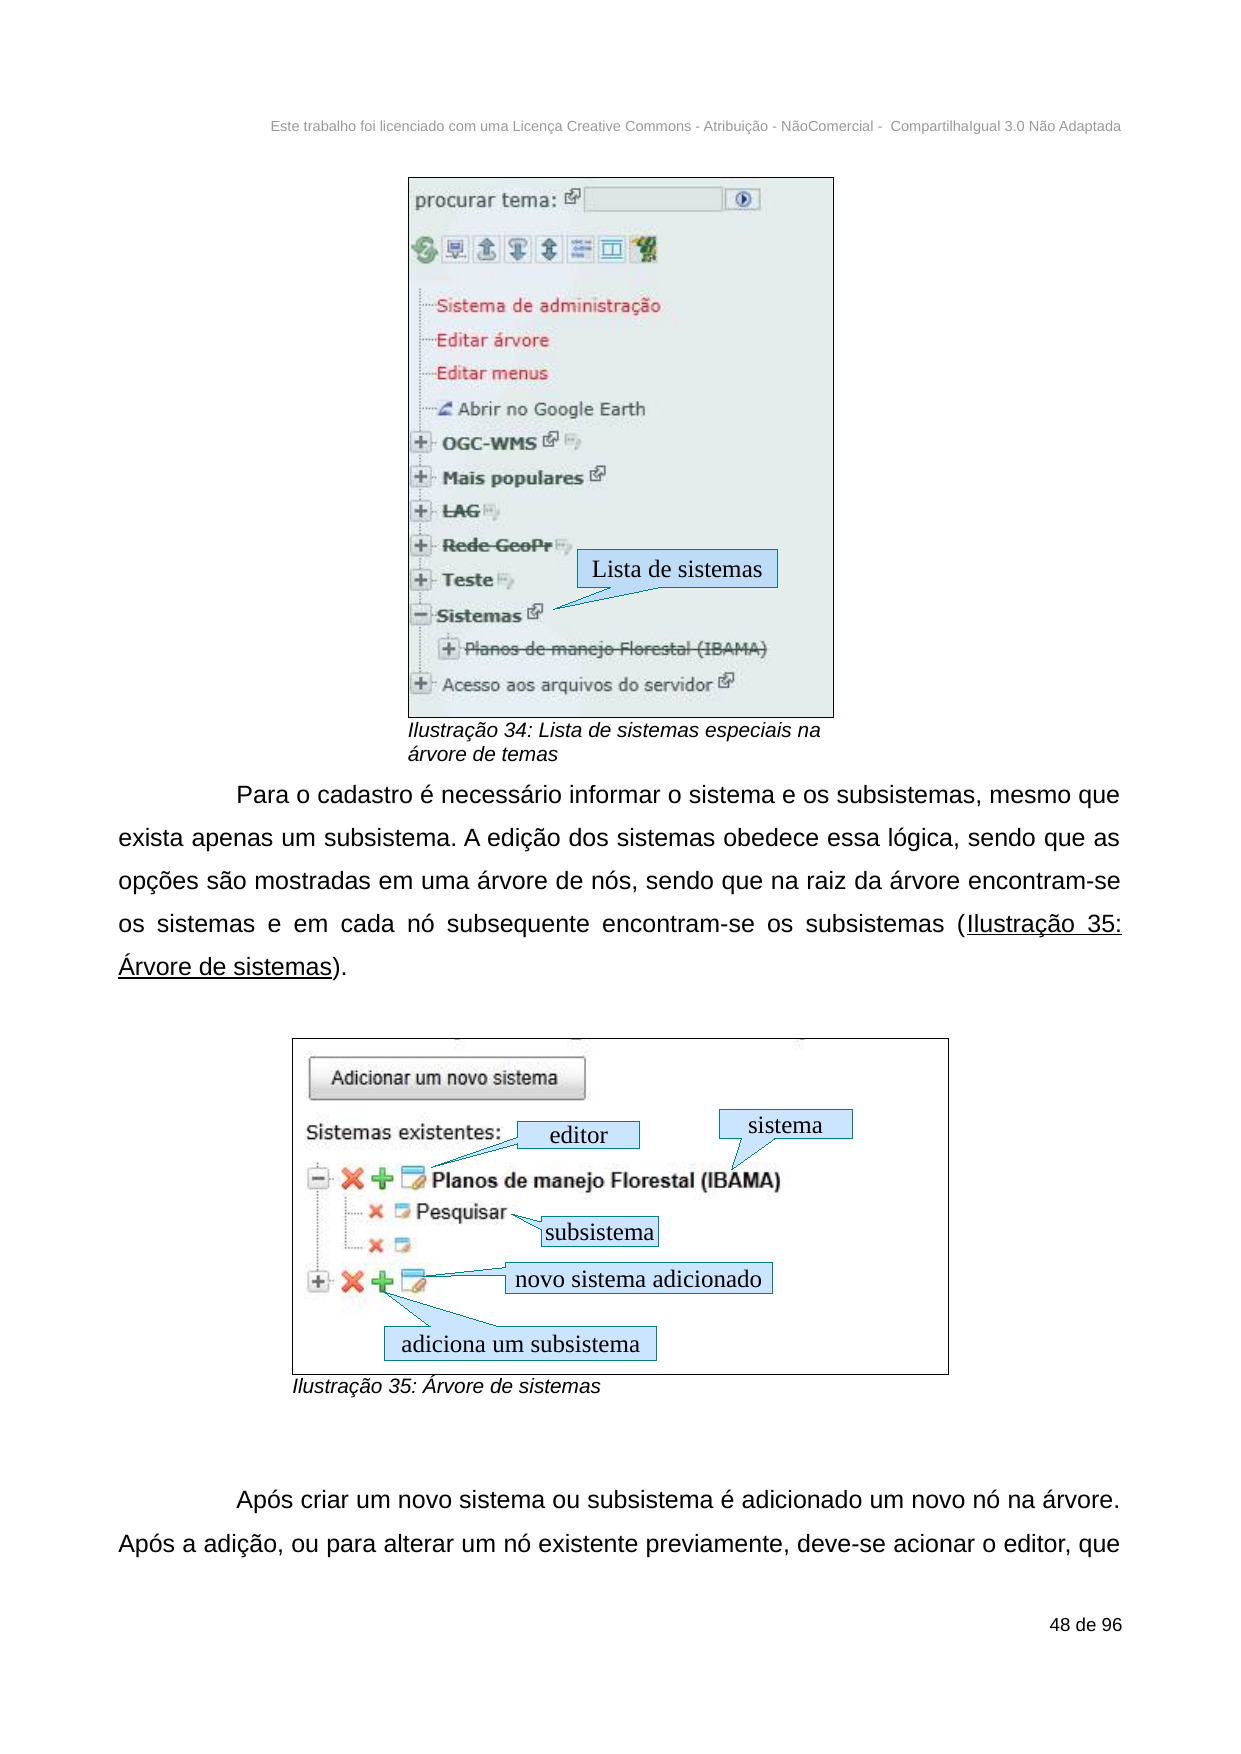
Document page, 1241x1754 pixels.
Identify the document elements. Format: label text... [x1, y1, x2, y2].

text Ilustração 34: Lista de sistemas especiais na árvore de temas [408, 718, 833, 765]
picture [409, 178, 833, 717]
text A instalação do i3Geo pode ser testada utilizando-se o programa http://localhost/i3geo/testainstal.php. O relatório traz também informações sobre versão e bibliotecas PHP necessárias. [435, 1263, 772, 1293]
text A instalação do i3Geo pode ser testada utilizando-se o programa http://localhost/i3geo/testainstal.php. O relatório traz também informações sobre versão e bibliotecas PHP necessárias. [561, 550, 777, 607]
text A instalação do i3Geo pode ser testada utilizando-se o programa http://localhost/i3geo/testainstal.php. O relatório traz também informações sobre versão e bibliotecas PHP necessárias. [720, 1110, 852, 1168]
text A instalação do i3Geo pode ser testada utilizando-se o programa http://localhost/i3geo/testainstal.php. O relatório traz também informações sobre versão e bibliotecas PHP necessárias. [455, 1122, 639, 1160]
text A instalação do i3Geo pode ser testada utilizando-se o programa http://localhost/i3geo/testainstal.php. O relatório traz também informações sobre versão e bibliotecas PHP necessárias. [385, 1293, 656, 1360]
text Para o cadastro é necessário informar o sistema e os subsistemas, mesmo que exista apenas um subsistema. A edição dos sistemas obedece essa lógica, sendo que as opções são mostradas em uma árvore de nós, sendo que na raiz da árvore encontram-se os sistemas e em cada nó subsequente encontram-se os subsistemas (Ilustração 35: Árvore de sistemas). [118, 164, 1122, 981]
text Após criar um novo sistema ou subsistema é adicionado um novo nó na árvore. Após a adição, ou para alterar um nó existente previamente, deve-se acionar o editor, que [118, 1486, 1122, 1557]
text Ilustração 35: Árvore de sistemas [292, 1375, 948, 1398]
picture [293, 1039, 948, 1374]
text A instalação do i3Geo pode ser testada utilizando-se o programa http://localhost/i3geo/testainstal.php. O relatório traz também informações sobre versão e bibliotecas PHP necessárias. [519, 1216, 658, 1246]
